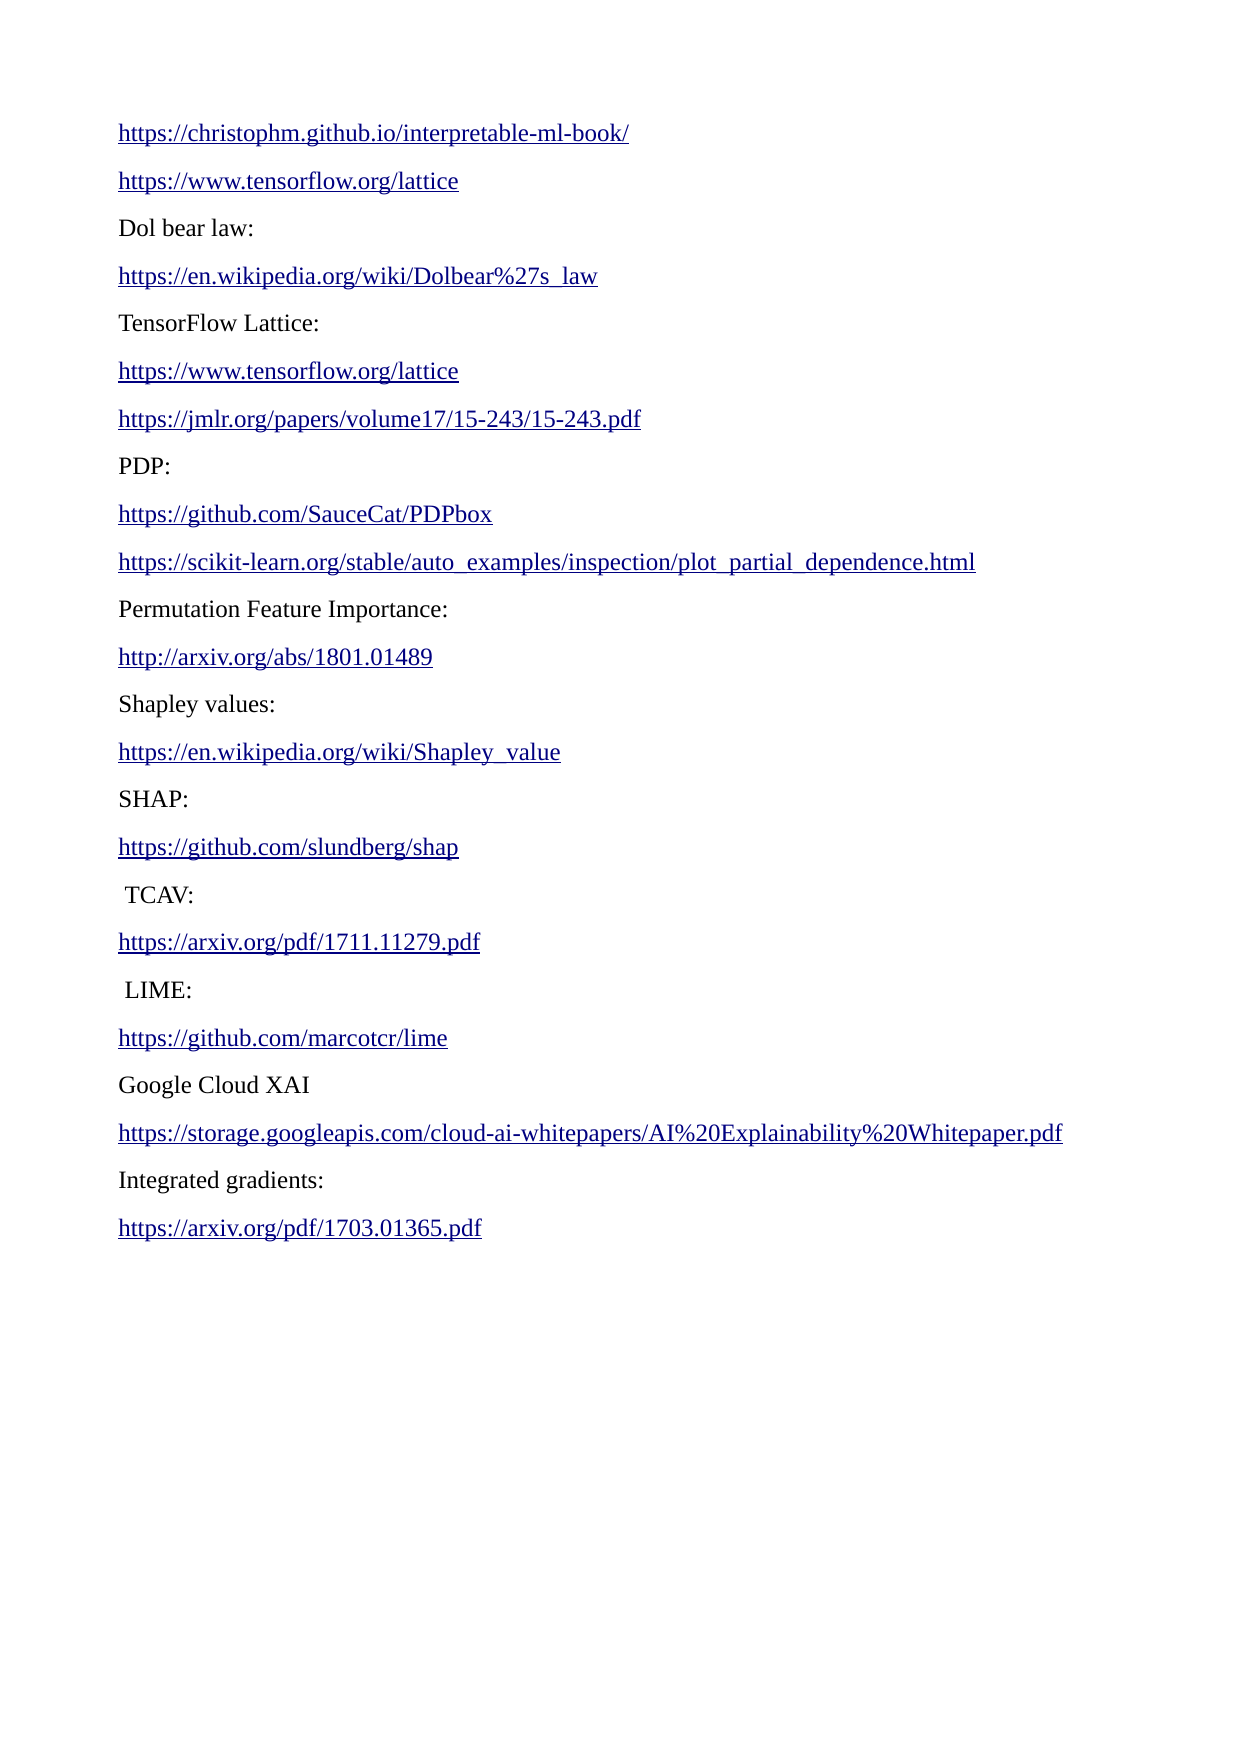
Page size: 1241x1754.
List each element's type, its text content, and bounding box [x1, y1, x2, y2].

text SHAP: [118, 784, 1122, 813]
text https://storage.googleapis.com/cloud-ai-whitepapers/AI%20Explainability%20Whitepaper.pdf [118, 1118, 1122, 1147]
text Dol bear law: [118, 213, 1122, 242]
text TCAV: [118, 880, 1122, 908]
text https://arxiv.org/pdf/1711.11279.pdf [118, 927, 1122, 956]
text Integrated gradients: [118, 1165, 1122, 1194]
text https://github.com/SauceCat/PDPbox [118, 499, 1122, 528]
text https://www.tensorflow.org/lattice [118, 166, 1122, 194]
text https://jmlr.org/papers/volume17/15-243/15-243.pdf [118, 404, 1122, 432]
text LIME: [118, 975, 1122, 1004]
text https://github.com/slundberg/shap [118, 832, 1122, 861]
text https://scikit-learn.org/stable/auto_examples/inspection/plot_partial_dependence.html [118, 547, 1122, 575]
text https://www.tensorflow.org/lattice [118, 356, 1122, 385]
text https://arxiv.org/pdf/1703.01365.pdf [118, 1213, 1122, 1242]
text https://en.wikipedia.org/wiki/Shapley_value [118, 737, 1122, 766]
text https://christophm.github.io/interpretable-ml-book/ [118, 118, 1122, 147]
text https://en.wikipedia.org/wiki/Dolbear%27s_law [118, 261, 1122, 290]
text http://arxiv.org/abs/1801.01489 [118, 642, 1122, 671]
text https://github.com/marcotcr/lime [118, 1023, 1122, 1051]
text Shapley values: [118, 689, 1122, 718]
text Permutation Feature Importance: [118, 594, 1122, 623]
text PDP: [118, 451, 1122, 480]
text Google Cloud XAI [118, 1070, 1122, 1099]
text TensorFlow Lattice: [118, 308, 1122, 337]
